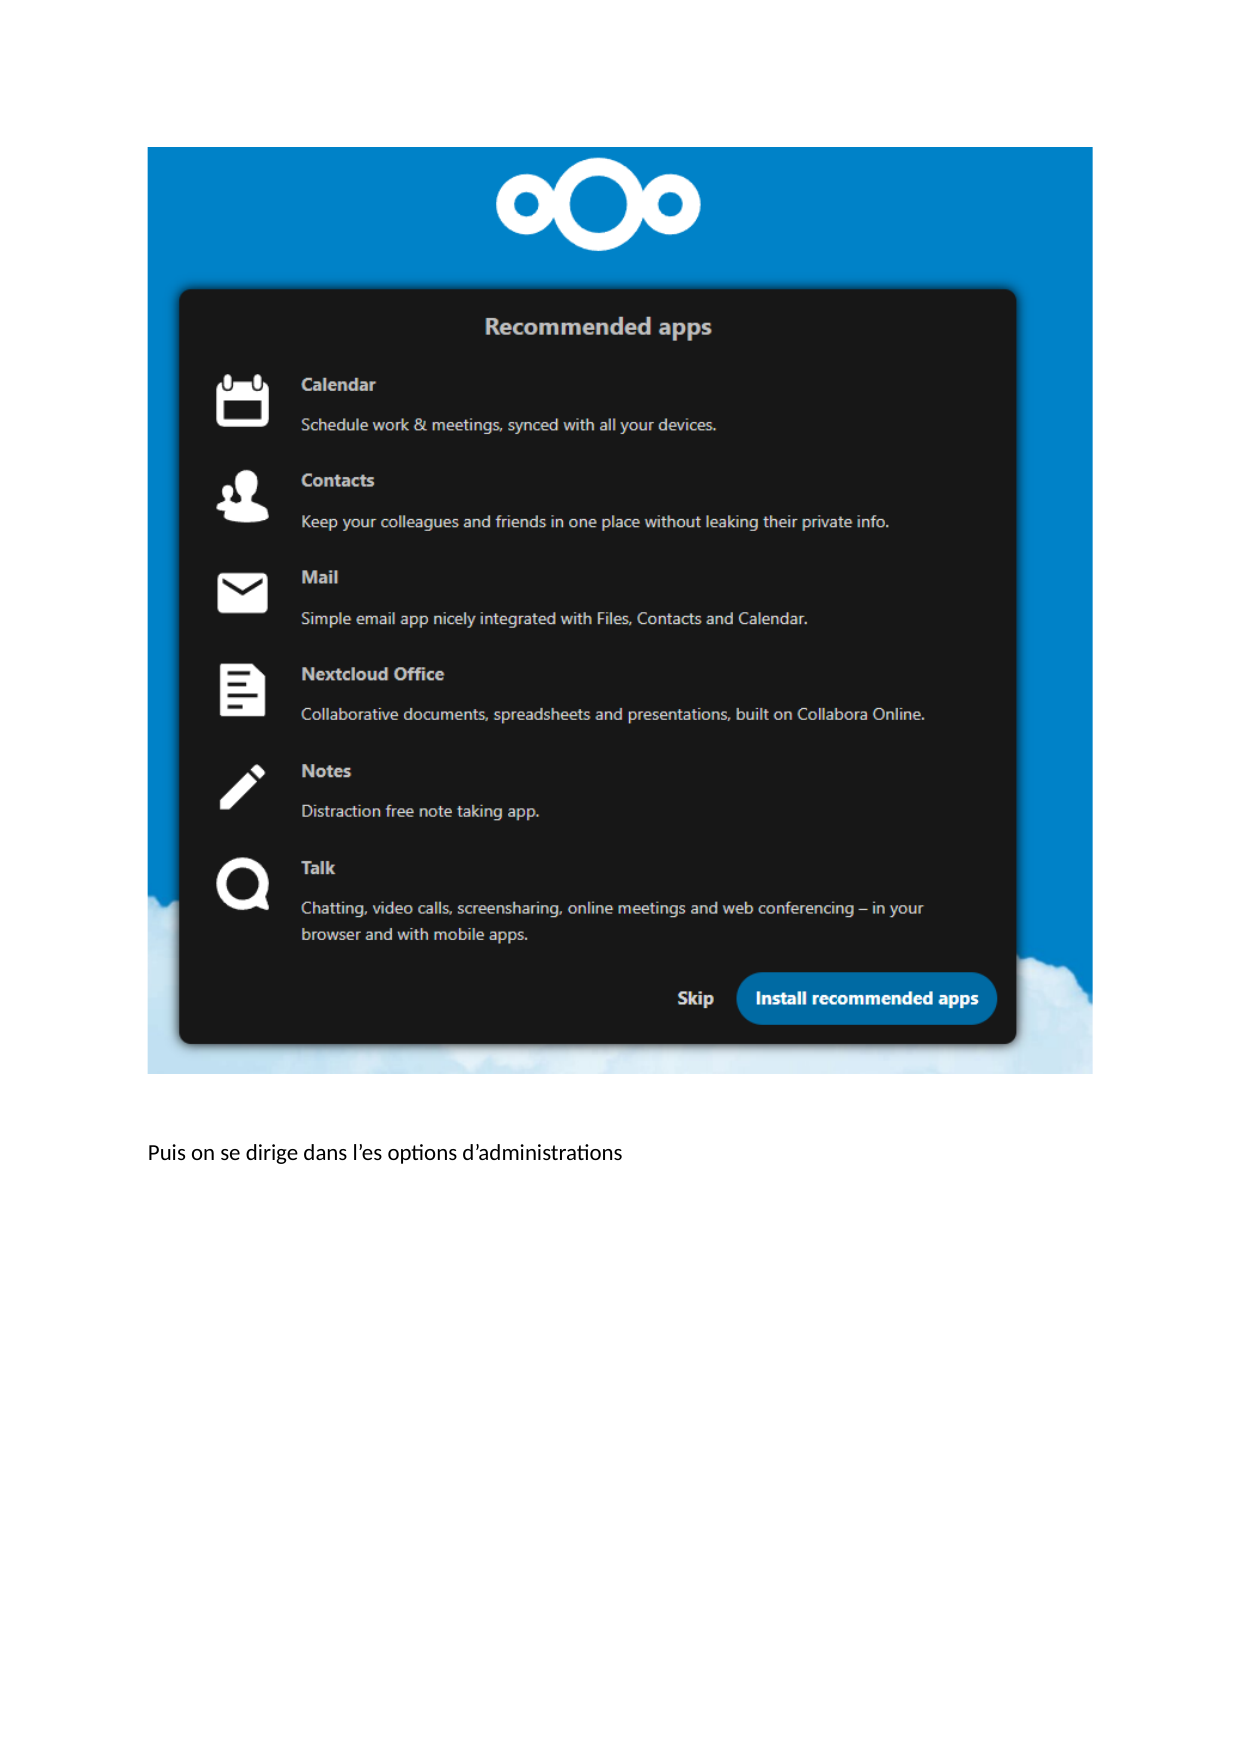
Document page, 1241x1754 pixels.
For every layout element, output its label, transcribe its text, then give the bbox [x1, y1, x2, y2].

text Puis on se dirige dans l’es options d’administrations [148, 1138, 1093, 1166]
